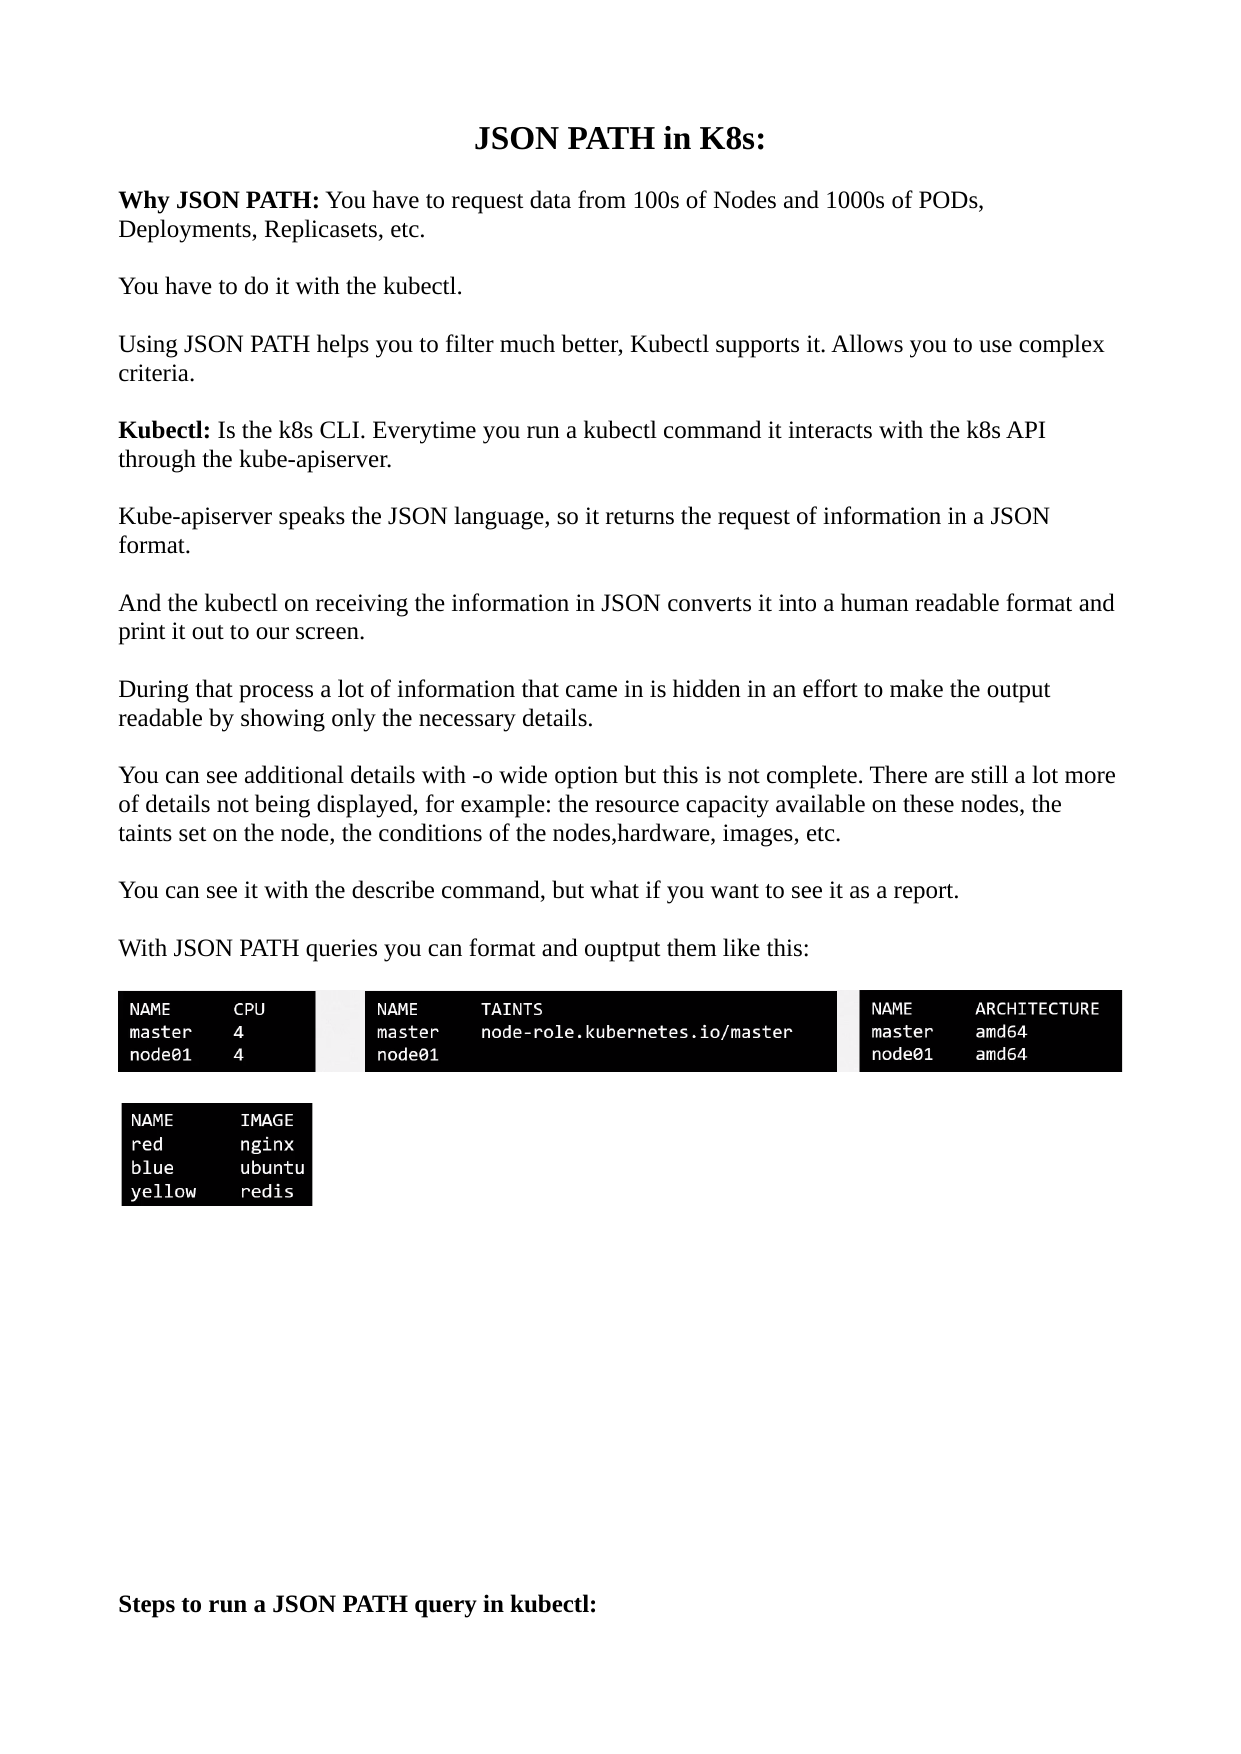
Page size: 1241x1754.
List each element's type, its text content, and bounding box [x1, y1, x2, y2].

text And the kubectl on receiving the information in JSON converts it into a human readable format and print it out to our screen. [118, 588, 1122, 645]
text JSON PATH in K8s: [118, 118, 1122, 156]
text You have to do it with the kubectl. [118, 271, 1122, 300]
text During that process a lot of information that came in is hidden in an effort to make the output readable by showing only the necessary details. [118, 674, 1122, 731]
text You can see it with the describe command, but what if you want to see it as a report. [118, 875, 1122, 904]
picture [121, 1103, 313, 1206]
text You can see additional details with -o wide option but this is not complete. There are still a lot more of details not being displayed, for example: the resource capacity available on these nodes, the taints set on the node, the conditions of the nodes,hardware, images, etc. [118, 760, 1122, 846]
text Why JSON PATH: You have to request data from 100s of Nodes and 1000s of PODs, Deployments, Replicasets, etc. [118, 185, 1122, 243]
text Using JSON PATH helps you to filter much better, Kubectl supports it. Allows you to use complex criteria. [118, 329, 1122, 386]
text Kube-apiserver speaks the JSON language, so it returns the request of information in a JSON format. [118, 501, 1122, 559]
picture [118, 990, 1123, 1072]
text Steps to run a JSON PATH query in kubectl: [118, 1589, 1122, 1618]
text With JSON PATH queries you can format and ouptput them like this: [118, 933, 1122, 961]
text Kubectl: Is the k8s CLI. Everytime you run a kubectl command it interacts with the k8s API through the kube-apiserver. [118, 415, 1122, 473]
